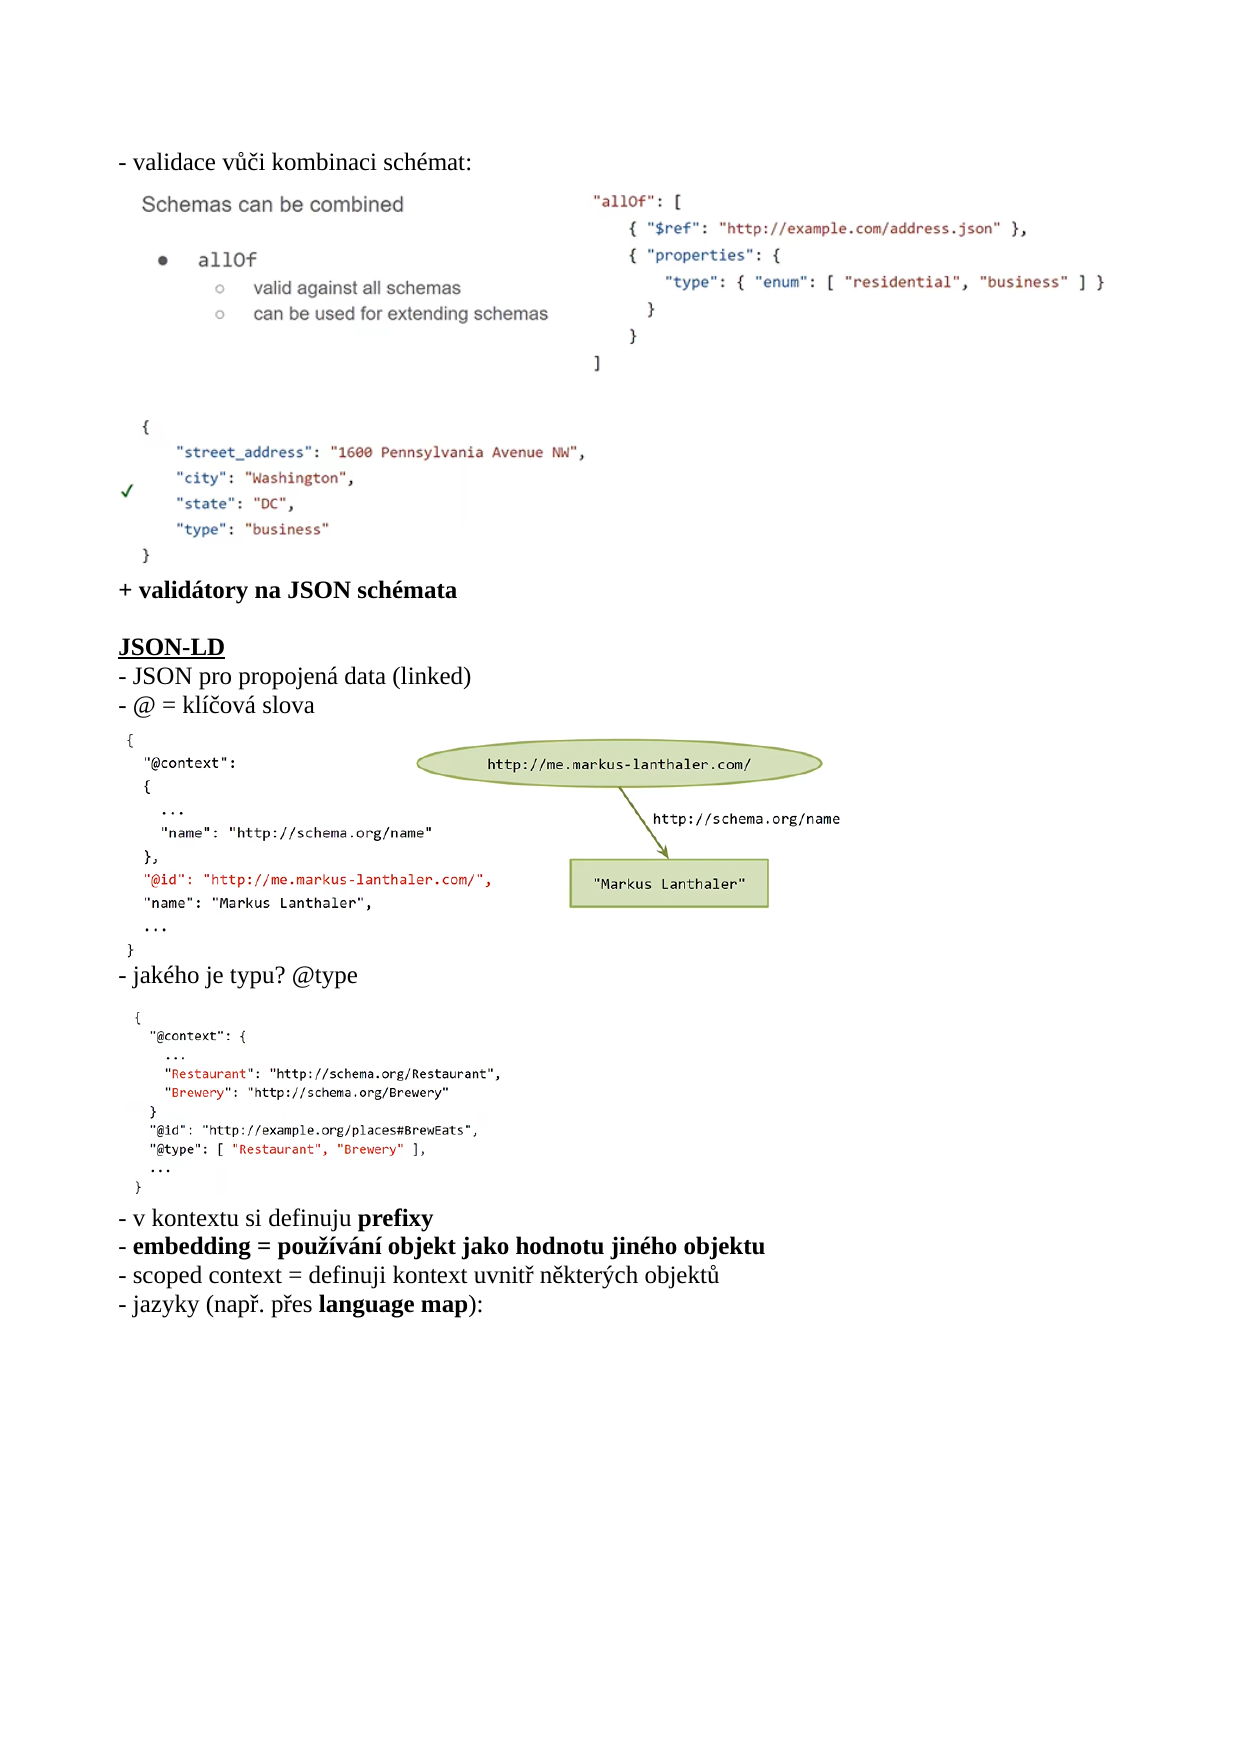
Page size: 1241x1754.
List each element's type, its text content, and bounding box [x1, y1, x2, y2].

text - jazyky (např. přes language map): [118, 1289, 1122, 1318]
picture [118, 718, 851, 961]
text - validace vůči kombinaci schémat: [118, 147, 1122, 175]
text - jakého je typu? @type [118, 961, 1122, 989]
picture [124, 1012, 515, 1203]
text - v kontextu si definuju prefixy - embedding = používání objekt jako hodnotu jiného objektu - scoped context = definuji kontext uvnitř některých objektů [118, 1203, 1122, 1289]
picture [118, 175, 1123, 575]
text JSON-LD [118, 632, 1122, 661]
text - JSON pro propojená data (linked) - @ = klíčová slova [118, 661, 1122, 718]
text + validátory na JSON schémata [118, 575, 1122, 603]
